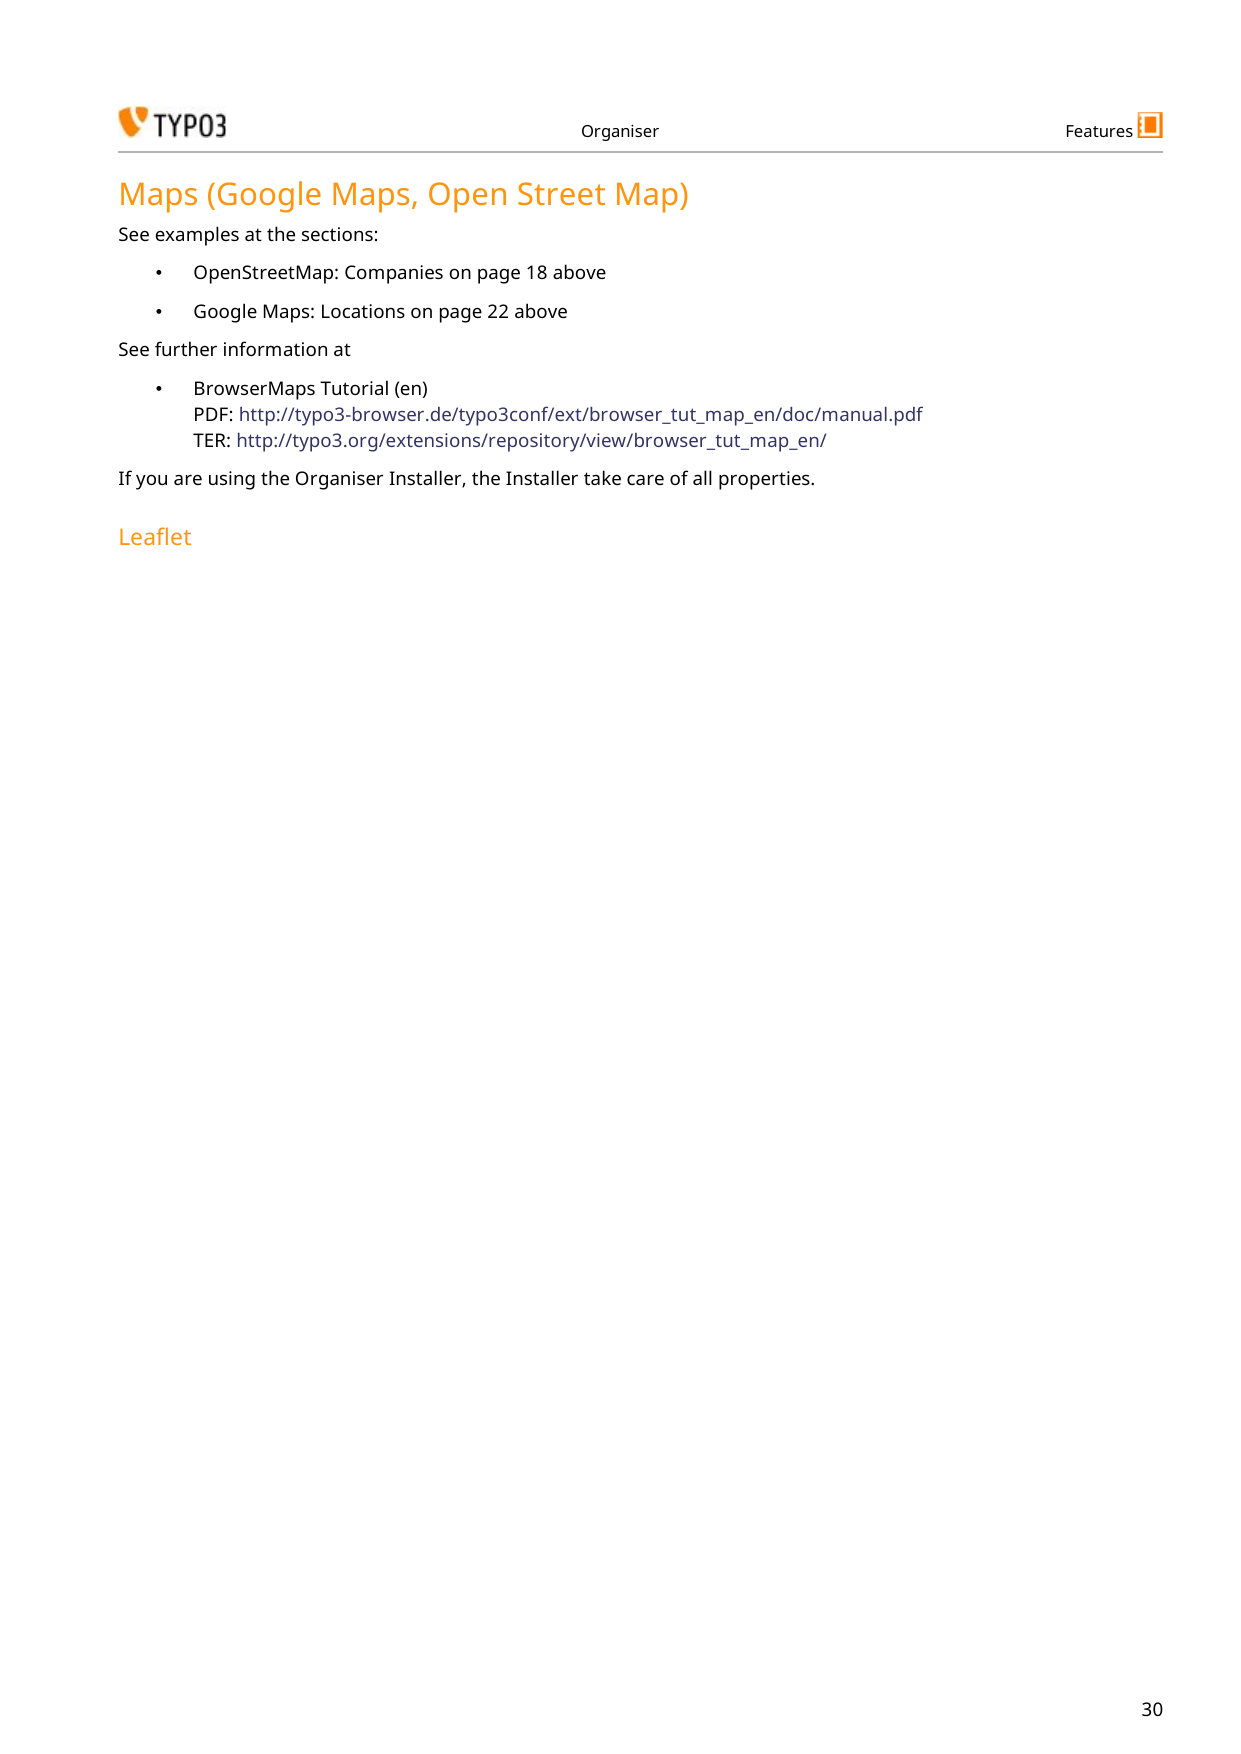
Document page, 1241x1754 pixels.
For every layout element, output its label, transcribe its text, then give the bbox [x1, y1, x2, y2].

list OpenStreetMap: Companies on page 15 above [156, 259, 1163, 285]
text If you are using the Organiser Installer, the Installer take care of all properties. [118, 465, 1163, 491]
picture [118, 106, 227, 138]
list BrowserMaps Tutorial (en) PDF: http://typo3-browser.de/typo3conf/ext/browser_tut_map_en/doc/manual.pdf TER: http://typo3.org/extensions/repository/view/browser_tut_map_en/ [156, 374, 1163, 452]
subtitle Maps (Google Maps, Open Street Map) [118, 172, 1163, 215]
list Google Maps: Locations on page 18 above [156, 297, 1163, 323]
text See further information at [118, 336, 1163, 362]
subtitle Leaflet [118, 520, 1163, 551]
text See examples at the sections: [118, 221, 1163, 247]
picture [1137, 112, 1163, 138]
